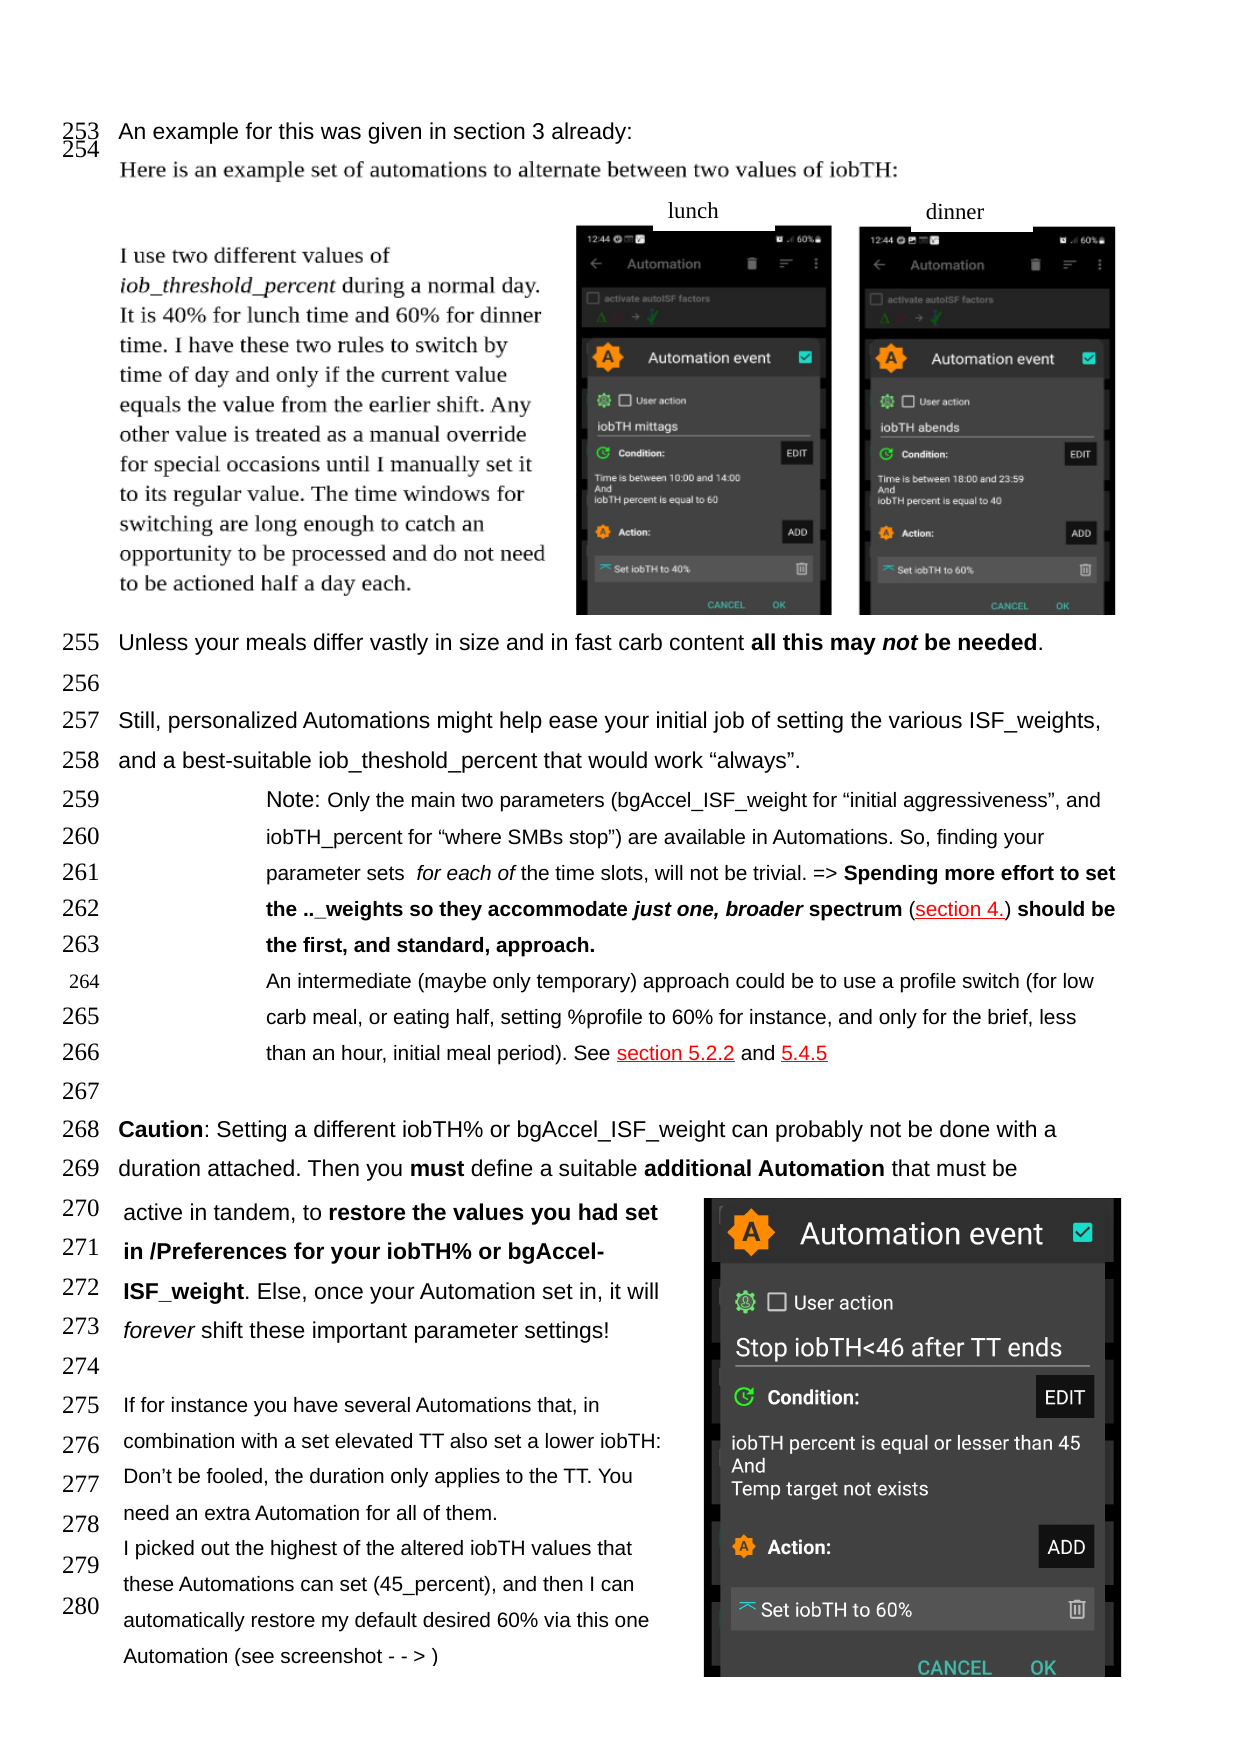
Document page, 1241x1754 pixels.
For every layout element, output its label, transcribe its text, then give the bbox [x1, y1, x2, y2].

text If for instance you have several Automations that, in combination with a set elevated TT also set a lower iobTH: Don’t be fooled, the duration only applies to the TT. You need an extra Automation for all of them. [123, 1392, 674, 1524]
text Caution: Setting a different iobTH% or bgAccel_ISF_weight can probably not be done with a duration attached. Then you must define a suitable additional Automation that must be [118, 1116, 1122, 1182]
text Unless your meals differ vastly in size and in fast carb content all this may not be needed. [118, 628, 1122, 655]
text lunch [668, 197, 760, 223]
text Still, personalized Automations might help ease your initial job of setting the various ISF_weights, and a best-suitable iob_theshold_percent that would work “always”. [118, 707, 1122, 773]
text An example for this was given in section 3 already: [118, 118, 1122, 144]
text An intermediate (maybe only temporary) approach could be to use a profile switch (for low carb meal, or eating half, setting %profile to 60% for instance, and only for the brief, less than an hour, initial meal period). See section 5.2.2 and 5.4.5 [266, 968, 1122, 1064]
text I picked out the highest of the altered iobTH values that these Automations can set (45_percent), and then I can automatically restore my default desired 60% via this one Automation (see screenshot - - > ) [123, 1536, 674, 1666]
text Note: Only the main two parameters (bgAccel_ISF_weight for “initial aggressiveness”, and iobTH_percent for “where SMBs stop”) are available in Automations. So, finding your parameter sets for each of the time slots, will not be trivial. => Spending more effort to set the .._weights so they accommodate just one, broader spectrum (section 4.) should be the first, and standard, approach. [266, 786, 1122, 957]
text [108, 1191, 1129, 1684]
text active in tandem, to restore the values you had set in /Preferences for your iobTH% or bgAccel-ISF_weight. Else, once your Automation set in, it will forever shift these important parameter settings! [123, 1199, 674, 1343]
text dinner [926, 198, 1018, 224]
